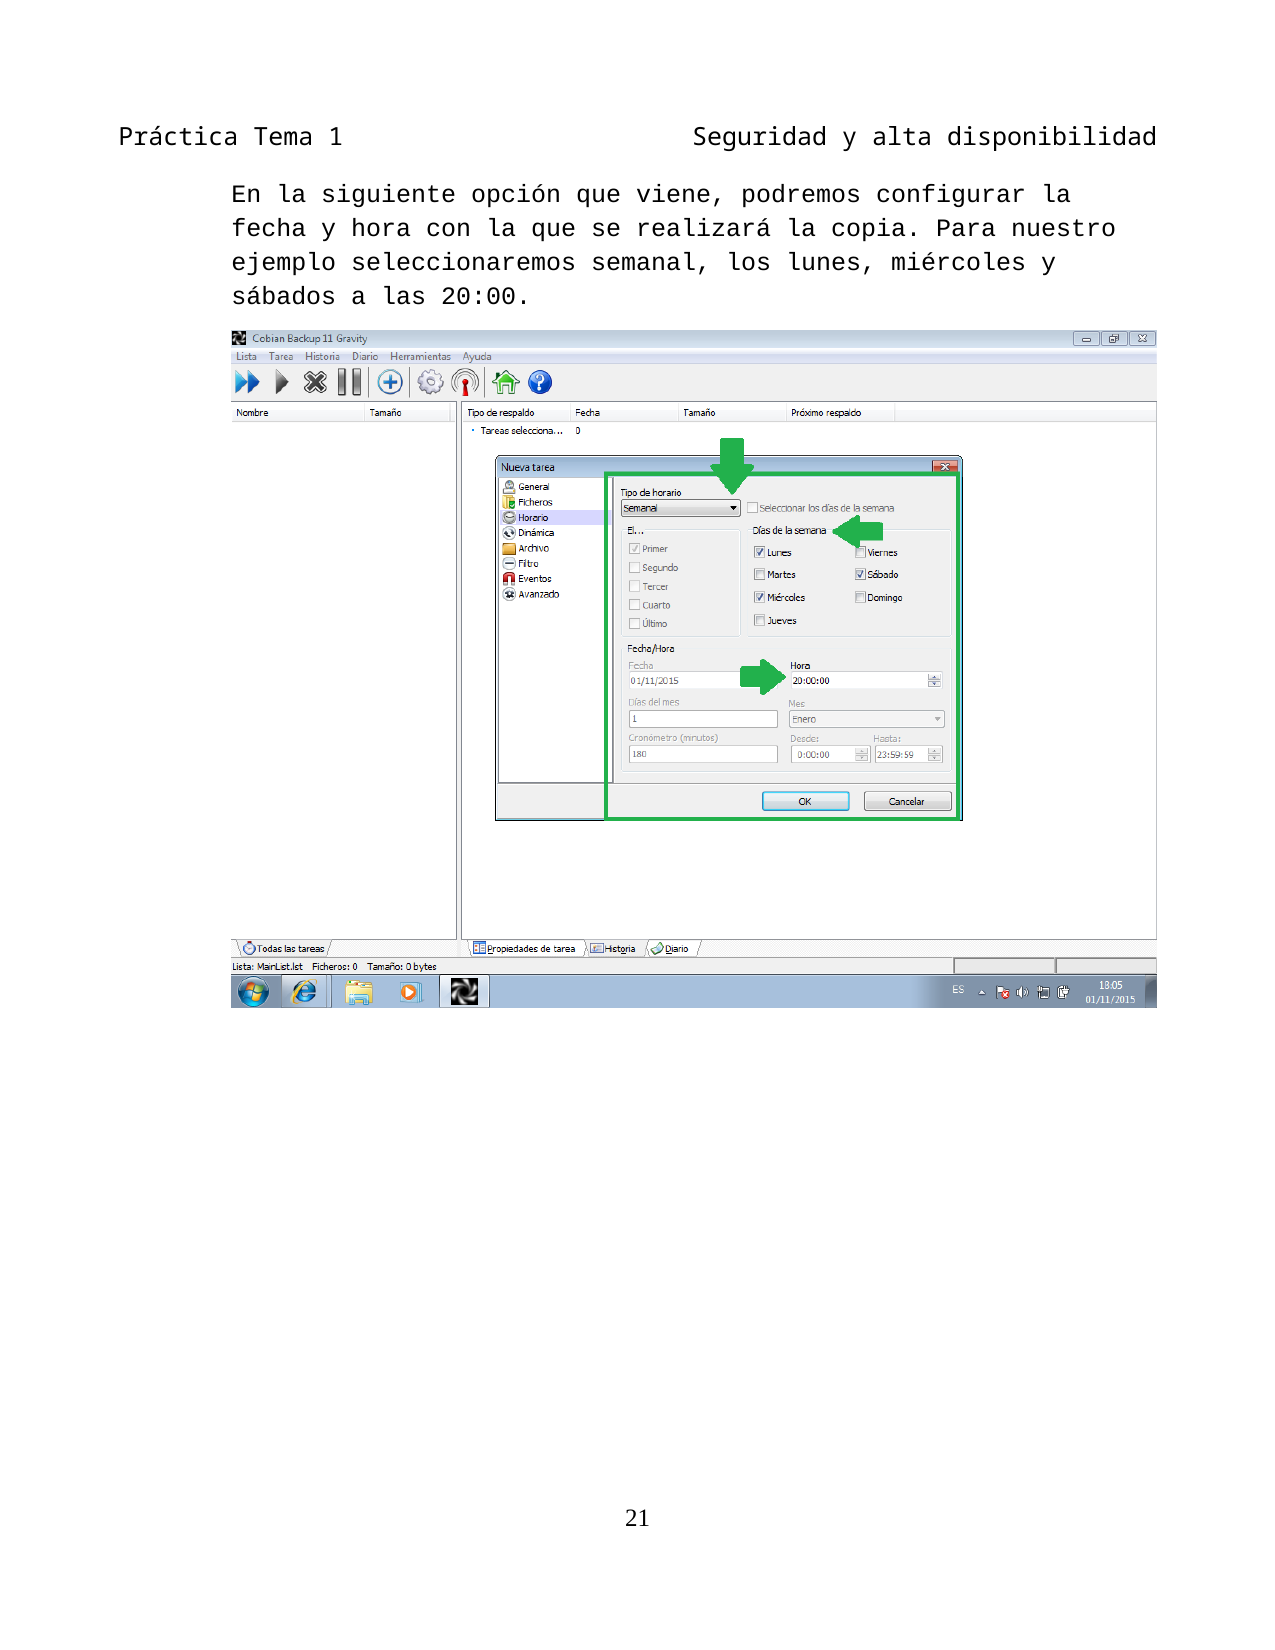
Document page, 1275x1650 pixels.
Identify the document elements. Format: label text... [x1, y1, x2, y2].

text En la siguiente opción que viene, podremos configurar la fecha y hora con la que se realizará la copia. Para nuestro ejemplo seleccionaremos semanal, los lunes, miércoles y sábados a las 20:00. [231, 182, 1157, 312]
picture [231, 330, 1157, 1008]
